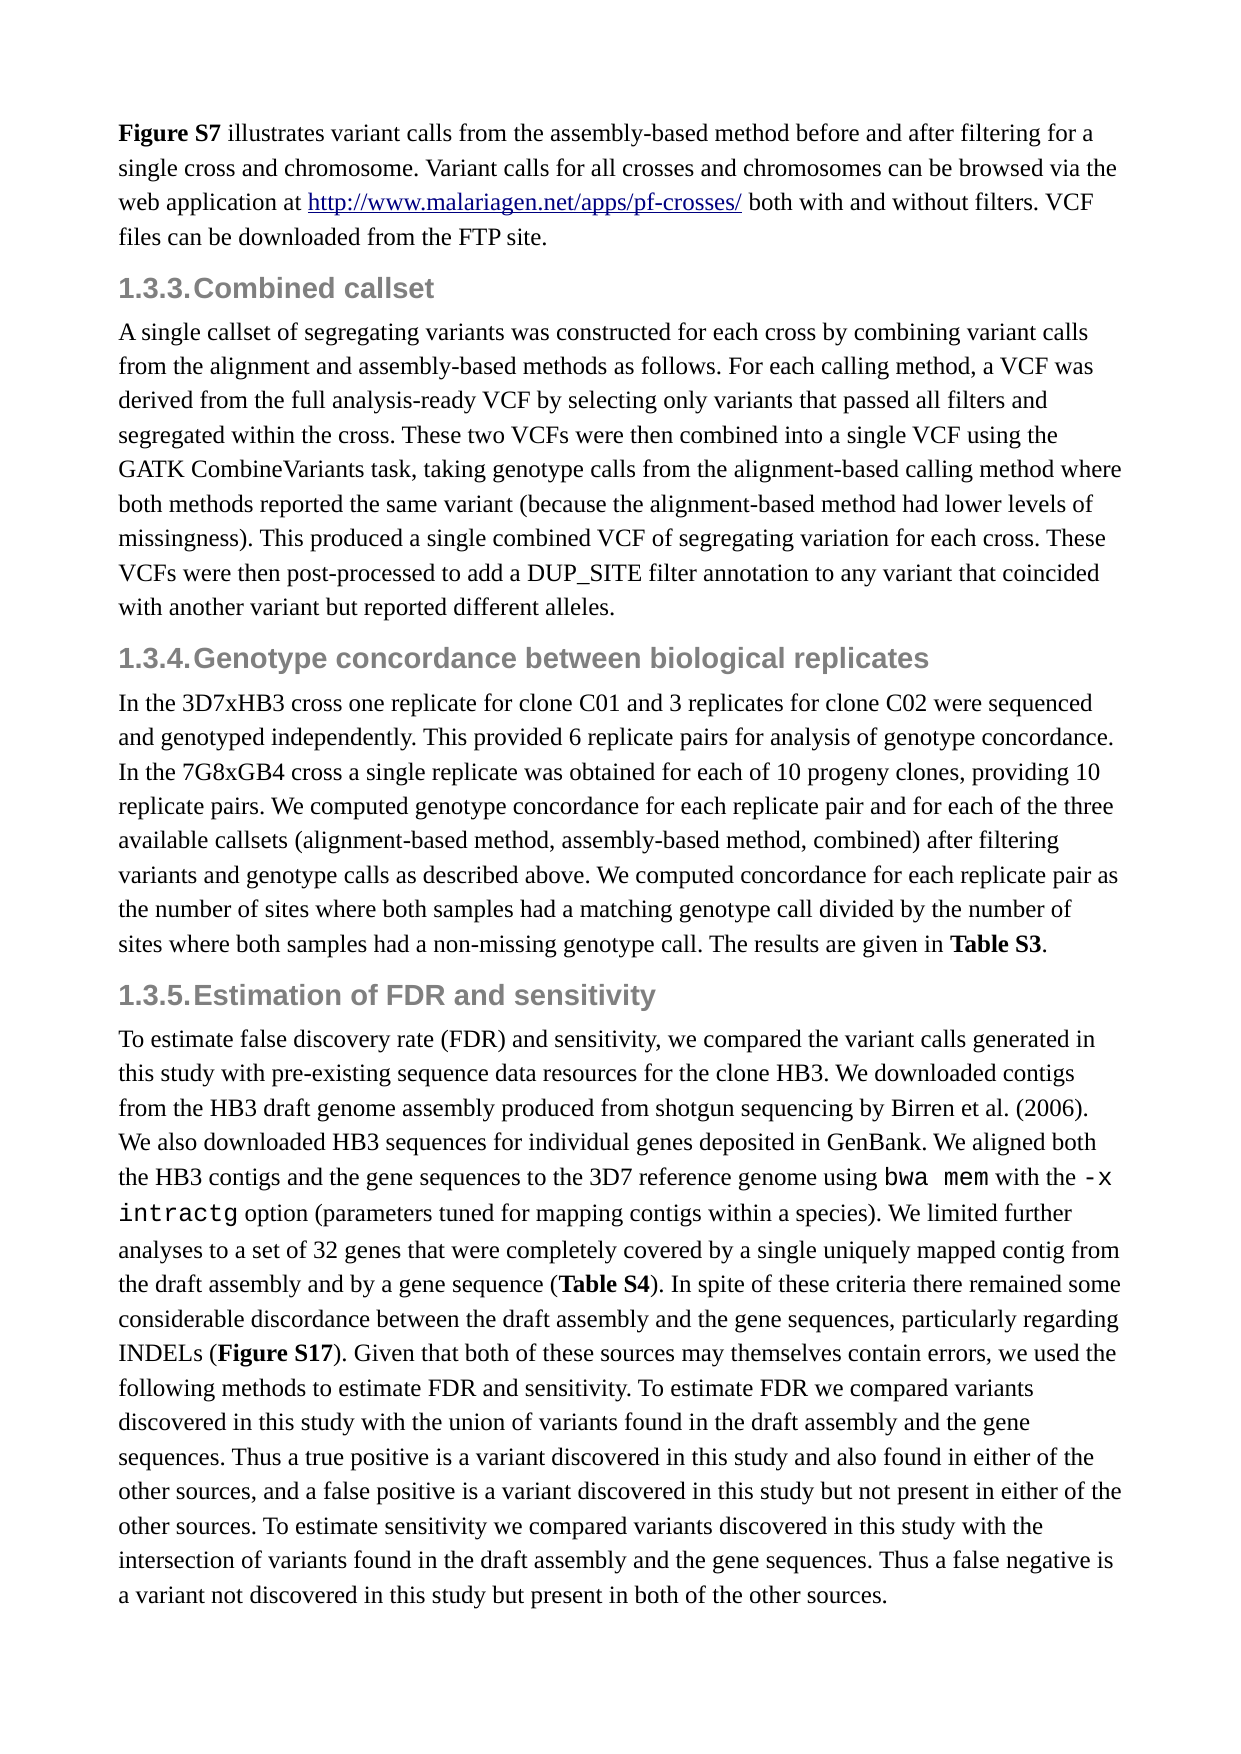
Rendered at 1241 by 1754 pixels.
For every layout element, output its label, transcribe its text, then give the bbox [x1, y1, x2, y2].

text Figure S7 illustrates variant calls from the assembly-based method before and after filtering for a single cross and chromosome. Variant calls for all crosses and chromosomes can be browsed via the web application at http://www.malariagen.net/apps/pf-crosses/ both with and without filters. VCF files can be downloaded from the FTP site. [118, 118, 1122, 250]
text In the 3D7xHB3 cross one replicate for clone C01 and 3 replicates for clone C02 were sequenced and genotyped independently. This provided 6 replicate pairs for analysis of genotype concordance. In the 7G8xGB4 cross a single replicate was obtained for each of 10 progeny clones, providing 10 replicate pairs. We computed genotype concordance for each replicate pair and for each of the three available callsets (alignment-based method, assembly-based method, combined) after filtering variants and genotype calls as described above. We computed concordance for each replicate pair as the number of sites where both samples had a matching genotype call divided by the number of sites where both samples had a non-missing genotype call. The results are given in Table S3. [118, 688, 1122, 958]
text A single callset of segregating variants was constructed for each cross by combining variant calls from the alignment and assembly-based methods as follows. For each calling method, a VCF was derived from the full analysis-ready VCF by selecting only variants that passed all filters and segregated within the cross. These two VCFs were then combined into a single VCF using the GATK CombineVariants task, taking genotype calls from the alignment-based calling method where both methods reported the same variant (because the alignment-based method had lower levels of missingness). This produced a single combined VCF of segregating variation for each cross. These VCFs were then post-processed to add a DUP_SITE filter annotation to any variant that coincided with another variant but reported different alleles. [118, 317, 1122, 621]
text To estimate false discovery rate (FDR) and sensitivity, we compared the variant calls generated in this study with pre-existing sequence data resources for the clone HB3. We downloaded contigs from the HB3 draft genome assembly produced from shotgun sequencing by Birren et al. (2006)⁠. We also downloaded HB3 sequences for individual genes deposited in GenBank. We aligned both the HB3 contigs and the gene sequences to the 3D7 reference genome using bwa mem with the -x intractg option (parameters tuned for mapping contigs within a species). We limited further analyses to a set of 32 genes that were completely covered by a single uniquely mapped contig from the draft assembly and by a gene sequence (Table S4). In spite of these criteria there remained some considerable discordance between the draft assembly and the gene sequences, particularly regarding INDELs (Figure S17). Given that both of these sources may themselves contain errors, we used the following methods to estimate FDR and sensitivity. To estimate FDR we compared variants discovered in this study with the union of variants found in the draft assembly and the gene sequences. Thus a true positive is a variant discovered in this study and also found in either of the other sources, and a false positive is a variant discovered in this study but not present in either of the other sources. To estimate sensitivity we compared variants discovered in this study with the intersection of variants found in the draft assembly and the gene sequences. Thus a false negative is a variant not discovered in this study but present in both of the other sources. [118, 1024, 1122, 1609]
subtitle Genotype concordance between biological replicates [118, 642, 1122, 675]
subtitle Combined callset [118, 271, 1122, 304]
subtitle Estimation of FDR and sensitivity [118, 978, 1122, 1012]
